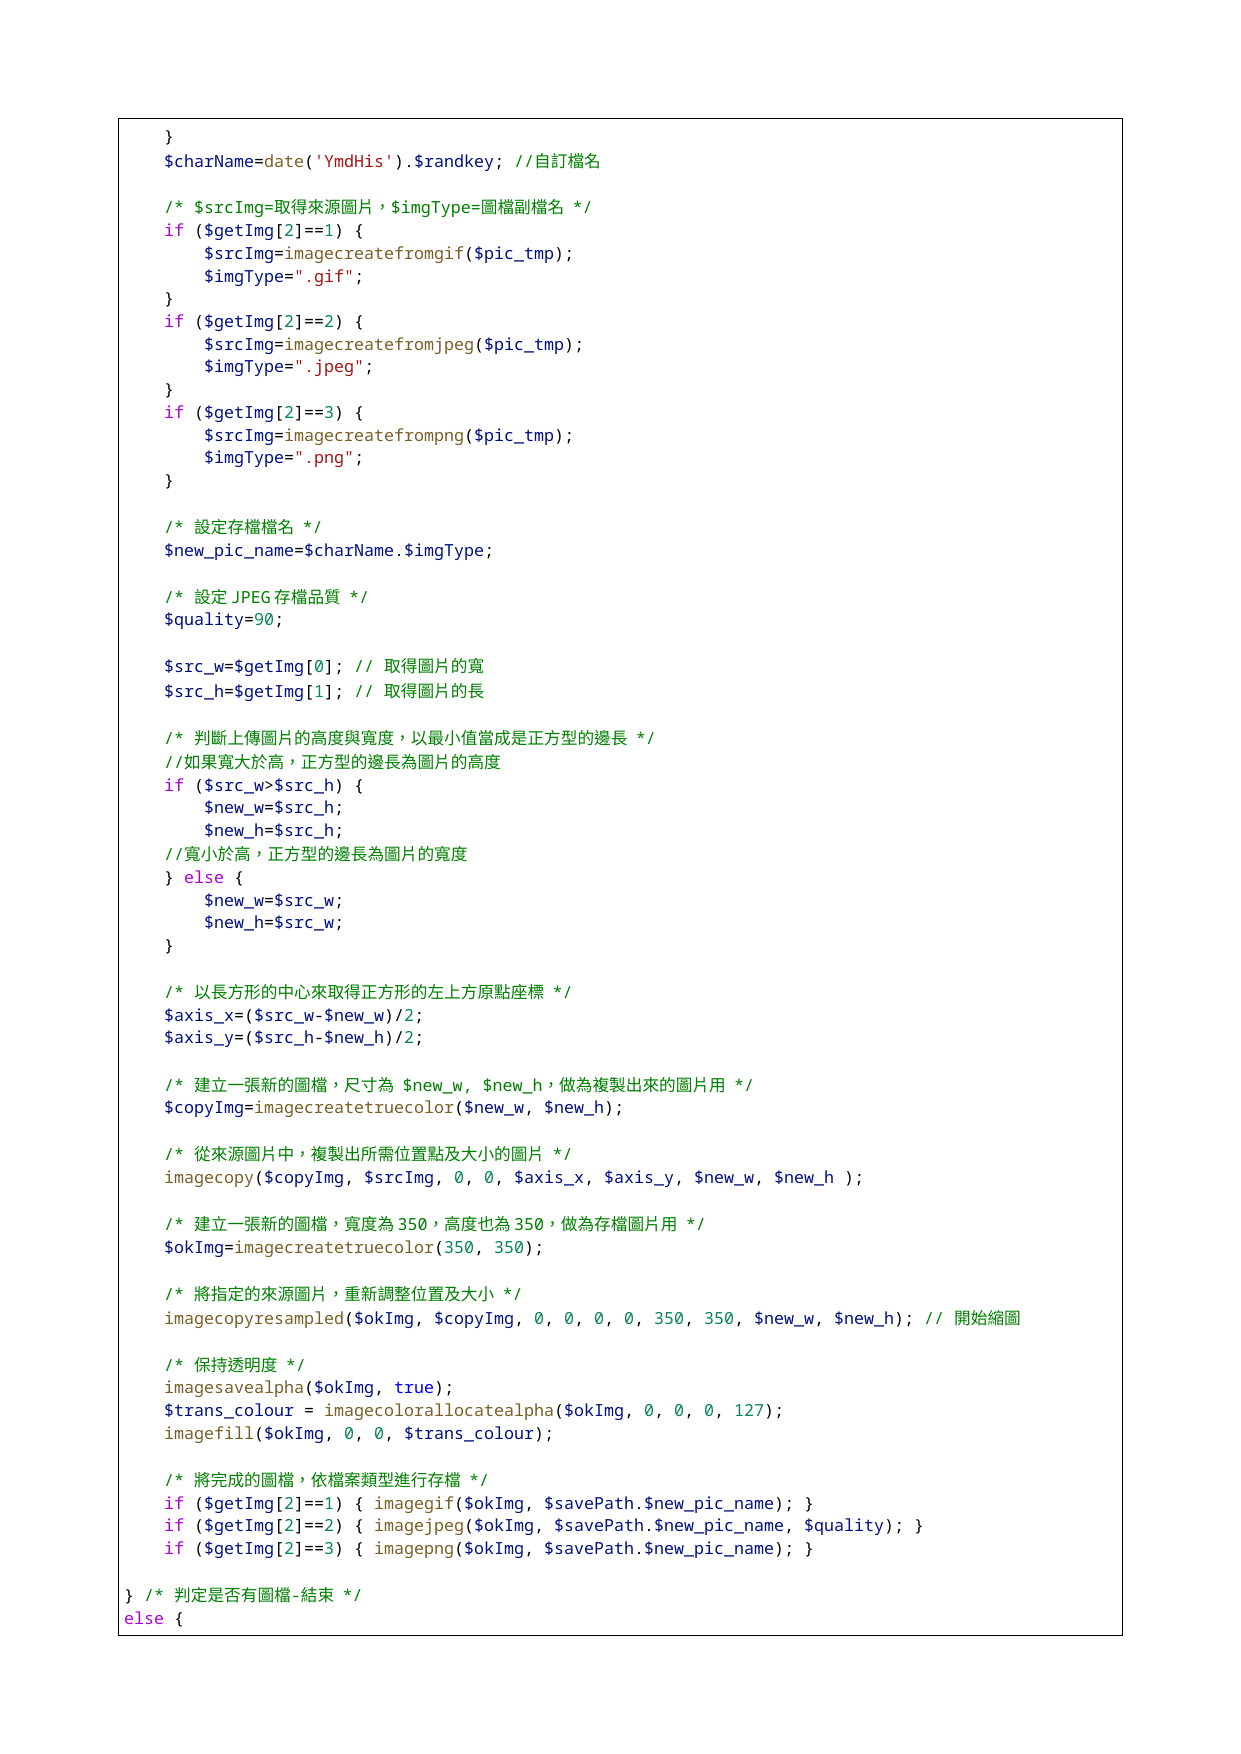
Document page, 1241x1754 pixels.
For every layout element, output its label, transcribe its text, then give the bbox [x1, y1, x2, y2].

table_header } $charName=date('YmdHis').$randkey; //自訂檔名 /* $srcImg=取得來源圖片，$imgType=圖檔副檔名 */ if ($getImg[2]==1) { $srcImg=imagecreatefromgif($pic_tmp); $imgType=".gif"; } if ($getImg[2]==2) { $srcImg=imagecreatefromjpeg($pic_tmp); $imgType=".jpeg"; } if ($getImg[2]==3) { $srcImg=imagecreatefrompng($pic_tmp); $imgType=".png"; } /* 設定存檔檔名 */ $new_pic_name=$charName.$imgType; /* 設定JPEG存檔品質 */ $quality=90; $src_w=$getImg[0]; // 取得圖片的寬 $src_h=$getImg[1]; // 取得圖片的長 /* 判斷上傳圖片的高度與寬度，以最小值當成是正方型的邊長 */ //如果寬大於高，正方型的邊長為圖片的高度 if ($src_w>$src_h) { $new_w=$src_h; $new_h=$src_h; //寬小於高，正方型的邊長為圖片的寬度 } else { $new_w=$src_w; $new_h=$src_w; } /* 以長方形的中心來取得正方形的左上方原點座標 */ $axis_x=($src_w-$new_w)/2; $axis_y=($src_h-$new_h)/2; /* 建立一張新的圖檔，尺寸為 $new_w, $new_h，做為複製出來的圖片用 */ $copyImg=imagecreatetruecolor($new_w, $new_h); /* 從來源圖片中，複製出所需位置點及大小的圖片 */ imagecopy($copyImg, $srcImg, 0, 0, $axis_x, $axis_y, $new_w, $new_h ); /* 建立一張新的圖檔，寬度為350，高度也為350，做為存檔圖片用 */ $okImg=imagecreatetruecolor(350, 350); /* 將指定的來源圖片，重新調整位置及大小 */ imagecopyresampled($okImg, $copyImg, 0, 0, 0, 0, 350, 350, $new_w, $new_h); // 開始縮圖 /* 保持透明度 */ imagesavealpha($okImg, true); $trans_colour = imagecolorallocatealpha($okImg, 0, 0, 0, 127); imagefill($okImg, 0, 0, $trans_colour); /* 將完成的圖檔，依檔案類型進行存檔 */ if ($getImg[2]==1) { imagegif($okImg, $savePath.$new_pic_name); } if ($getImg[2]==2) { imagejpeg($okImg, $savePath.$new_pic_name, $quality); } if ($getImg[2]==3) { imagepng($okImg, $savePath.$new_pic_name); } } /* 判定是否有圖檔-結束 */ else { [119, 119, 1122, 1635]
